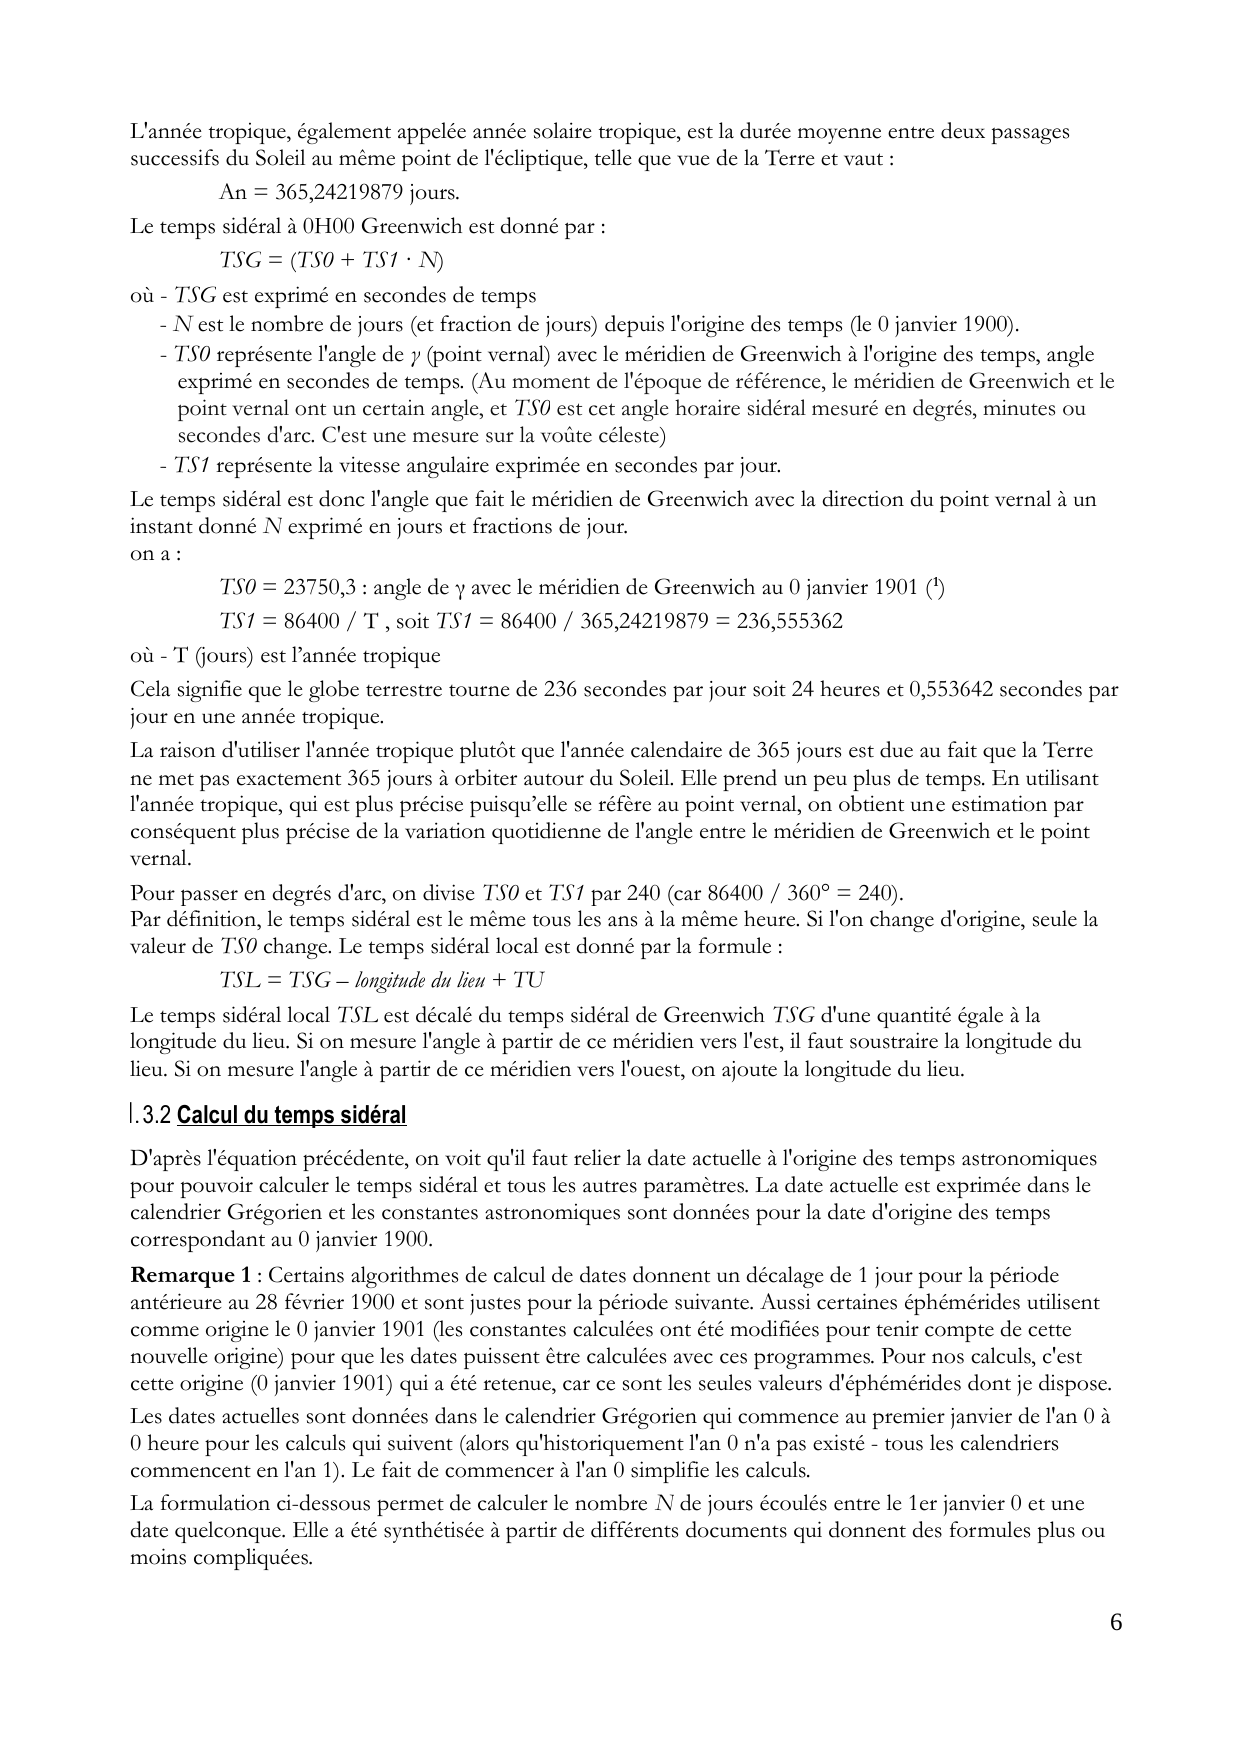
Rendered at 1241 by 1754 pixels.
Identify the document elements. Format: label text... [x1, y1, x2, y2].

text La raison d'utiliser l'année tropique plutôt que l'année calendaire de 365 jours est due au fait que la Terre ne met pas exactement 365 jours à orbiter autour du Soleil. Elle prend un peu plus de temps. En utilisant l'année tropique, qui est plus précise puisqu’elle se réfère au point vernal, on obtient une estimation par conséquent plus précise de la variation quotidienne de l'angle entre le méridien de Greenwich et le point vernal. [130, 737, 1122, 872]
text Cela signifie que le globe terrestre tourne de 236 secondes par jour soit 24 heures et 0,553642 secondes par jour en une année tropique. [130, 676, 1122, 730]
text L'année tropique, également appelée année solaire tropique, est la durée moyenne entre deux passages successifs du Soleil au même point de l'écliptique, telle que vue de la Terre et vaut : [130, 118, 1122, 172]
text TSL = TSG – longitude du lieu + TU [218, 967, 1122, 994]
text où - TSG est exprimé en secondes de temps [130, 281, 1122, 308]
text D'après l'équation précédente, on voit qu'il faut relier la date actuelle à l'origine des temps astronomiques pour pouvoir calculer le temps sidéral et tous les autres paramètres. La date actuelle est exprimée dans le calendrier Grégorien et les constantes astronomiques sont données pour la date d'origine des temps correspondant au 0 janvier 1900. [130, 1145, 1122, 1253]
text Par définition, le temps sidéral est le même tous les ans à la même heure. Si l'on change d'origine, seule la valeur de TS0 change. Le temps sidéral local est donné par la formule : [130, 906, 1122, 960]
text - TS1 représente la vitesse angulaire exprimée en secondes par jour. [159, 452, 1122, 479]
text on a : [130, 540, 1122, 567]
text - TS0 représente l'angle de γ (point vernal) avec le méridien de Greenwich à l'origine des temps, angle exprimé en secondes de temps. (Au moment de l'époque de référence, le méridien de Greenwich et le point vernal ont un certain angle, et TS0 est cet angle horaire sidéral mesuré en degrés, minutes ou secondes d'arc. C'est une mesure sur la voûte céleste) [159, 341, 1122, 449]
text - N est le nombre de jours (et fraction de jours) depuis l'origine des temps (le 0 janvier 1900). [159, 311, 1122, 338]
text Remarque 1 : Certains algorithmes de calcul de dates donnent un décalage de 1 jour pour la période antérieure au 28 février 1900 et sont justes pour la période suivante. Aussi certaines éphémérides utilisent comme origine le 0 janvier 1901 (les constantes calculées ont été modifiées pour tenir compte de cette nouvelle origine) pour que les dates puissent être calculées avec ces programmes. Pour nos calculs, c'est cette origine (0 janvier 1901) qui a été retenue, car ce sont les seules valeurs d'éphémérides dont je dispose. [130, 1262, 1122, 1397]
text Le temps sidéral est donc l'angle que fait le méridien de Greenwich avec la direction du point vernal à un instant donné N exprimé en jours et fractions de jour. [130, 486, 1122, 540]
text Le temps sidéral local TSL est décalé du temps sidéral de Greenwich TSG d'une quantité égale à la longitude du lieu. Si on mesure l'angle à partir de ce méridien vers l'est, il faut soustraire la longitude du lieu. Si on mesure l'angle à partir de ce méridien vers l'ouest, on ajoute la longitude du lieu. [130, 1001, 1122, 1082]
text Les dates actuelles sont données dans le calendrier Grégorien qui commence au premier janvier de l'an 0 à 0 heure pour les calculs qui suivent (alors qu'historiquement l'an 0 n'a pas existé - tous les calendriers commencent en l'an 1). Le fait de commencer à l'an 0 simplifie les calculs. [130, 1403, 1122, 1484]
text Le temps sidéral à 0H00 Greenwich est donné par : [130, 213, 1122, 240]
text TS1 = 86400 / T , soit TS1 = 86400 / 365,24219879 = 236,555362 [218, 608, 1122, 635]
text TS0 = 23750,3 : angle de γ avec le méridien de Greenwich au 0 janvier 1901 (1) [218, 574, 1122, 601]
text TSG = (TS0 + TS1 · N) [218, 247, 1122, 274]
text Pour passer en degrés d'arc, on divise TS0 et TS1 par 240 (car 86400 / 360° = 240). [130, 879, 1122, 906]
text I.3.2 Calcul du temps sidéral [130, 1100, 1122, 1130]
text où - T (jours) est l’année tropique [130, 642, 1122, 669]
text An = 365,24219879 jours. [218, 179, 1122, 206]
text La formulation ci-dessous permet de calculer le nombre N de jours écoulés entre le 1er janvier 0 et une date quelconque. Elle a été synthétisée à partir de différents documents qui donnent des formules plus ou moins compliquées. [130, 1490, 1122, 1571]
